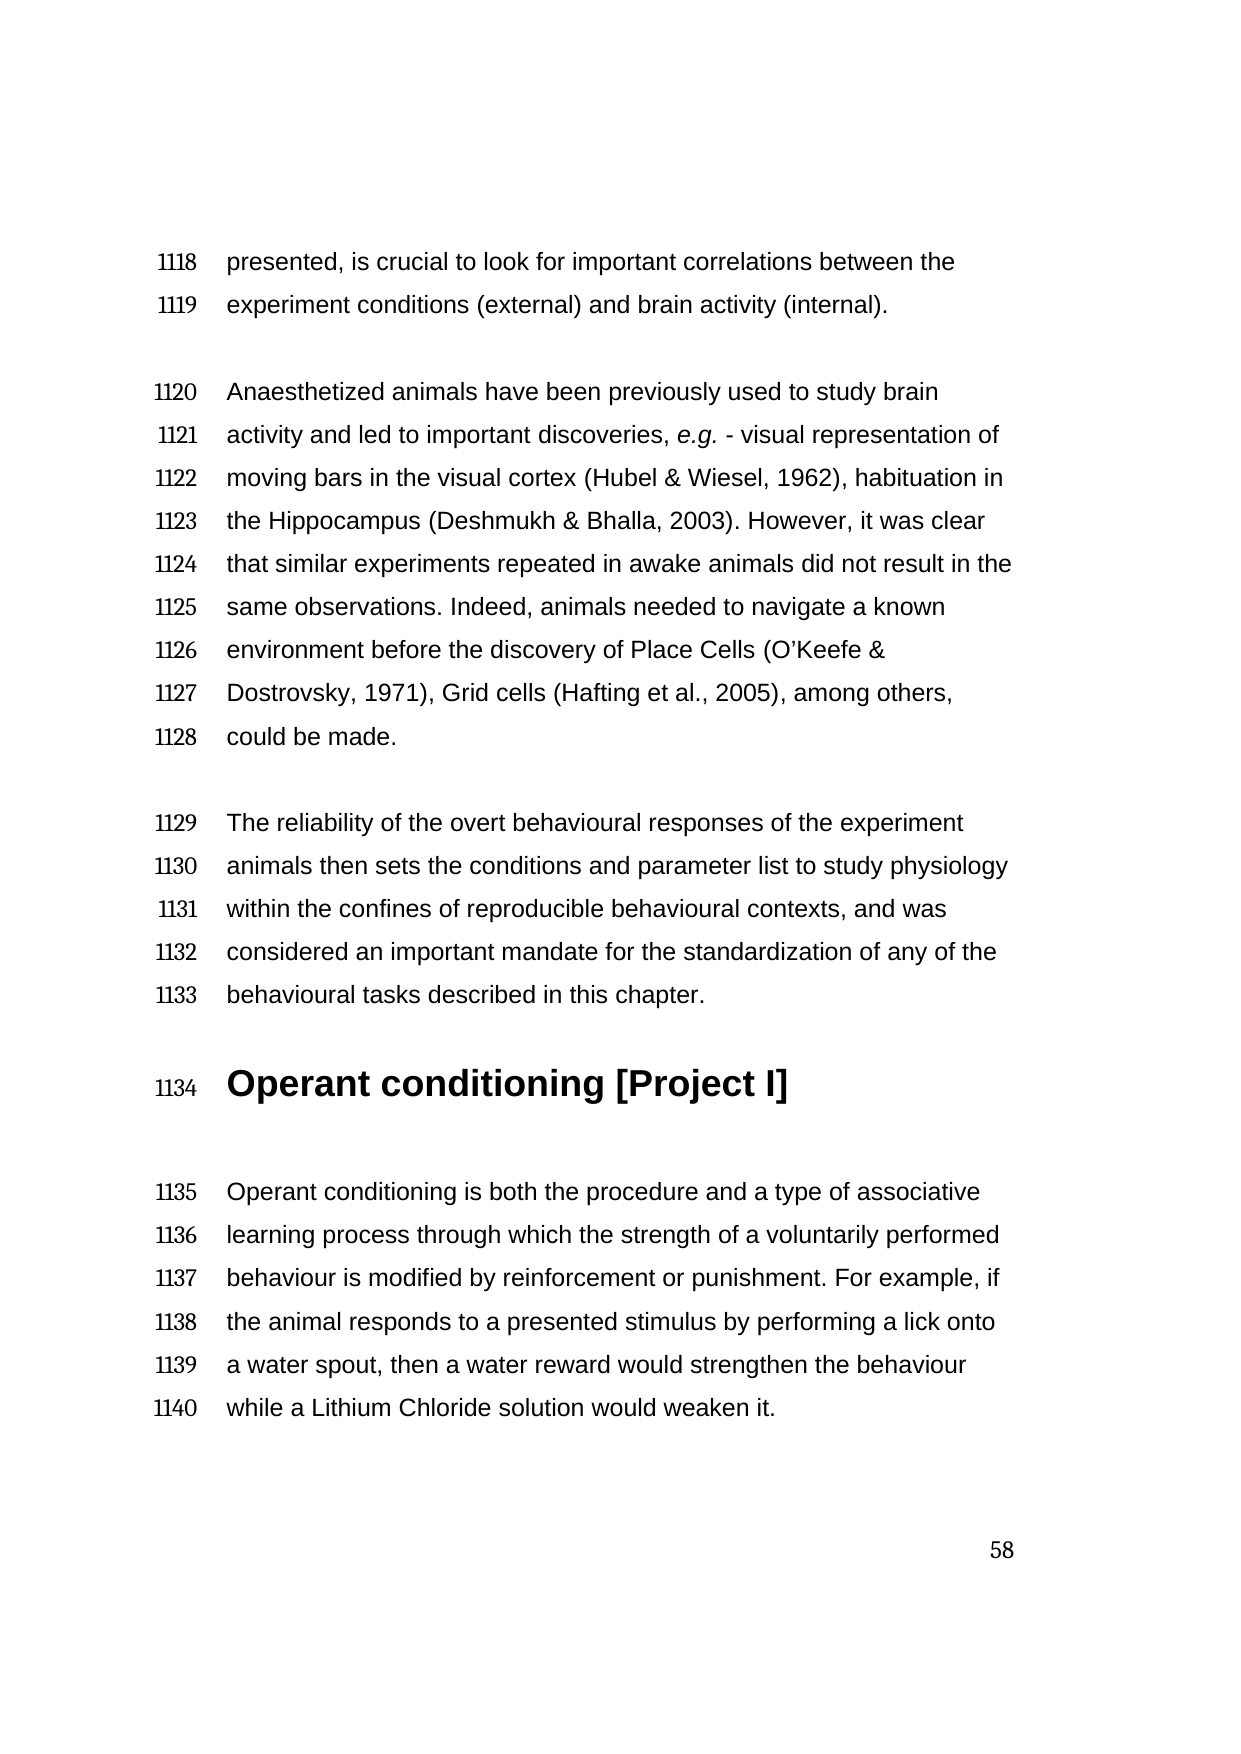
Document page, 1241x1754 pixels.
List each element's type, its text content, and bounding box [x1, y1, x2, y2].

text Operant conditioning is both the procedure and a type of associative learning process through which the strength of a voluntarily performed behaviour is modified by reinforcement or punishment. For example, if the animal responds to a presented stimulus by performing a lick onto a water spout, then a water reward would strengthen the behaviour while a Lithium Chloride solution would weaken it. [226, 1177, 1014, 1421]
text The reliability of the overt behavioural responses of the experiment animals then sets the conditions and parameter list to study physiology within the confines of reproducible behavioural contexts, and was considered an important mandate for the standardization of any of the behavioural tasks described in this chapter. [226, 808, 1014, 1009]
text Anaesthetized animals have been previously used to study brain activity and led to important discoveries, e.g. - visual representation of moving bars in the visual cortex (Hubel & Wiesel, 1962), habituation in the Hippocampus (Deshmukh & Bhalla, 2003). However, it was clear that similar experiments repeated in awake animals did not result in the same observations. Indeed, animals needed to navigate a known environment before the discovery of Place Cells (O’Keefe & Dostrovsky, 1971)⁠, Grid cells (Hafting et al., 2005)⁠, among others, could be made. [226, 377, 1014, 750]
subtitle Operant conditioning [Project I] [226, 1061, 1014, 1104]
text presented, is crucial to look for important correlations between the experiment conditions (external) and brain activity (internal). [226, 247, 1014, 319]
